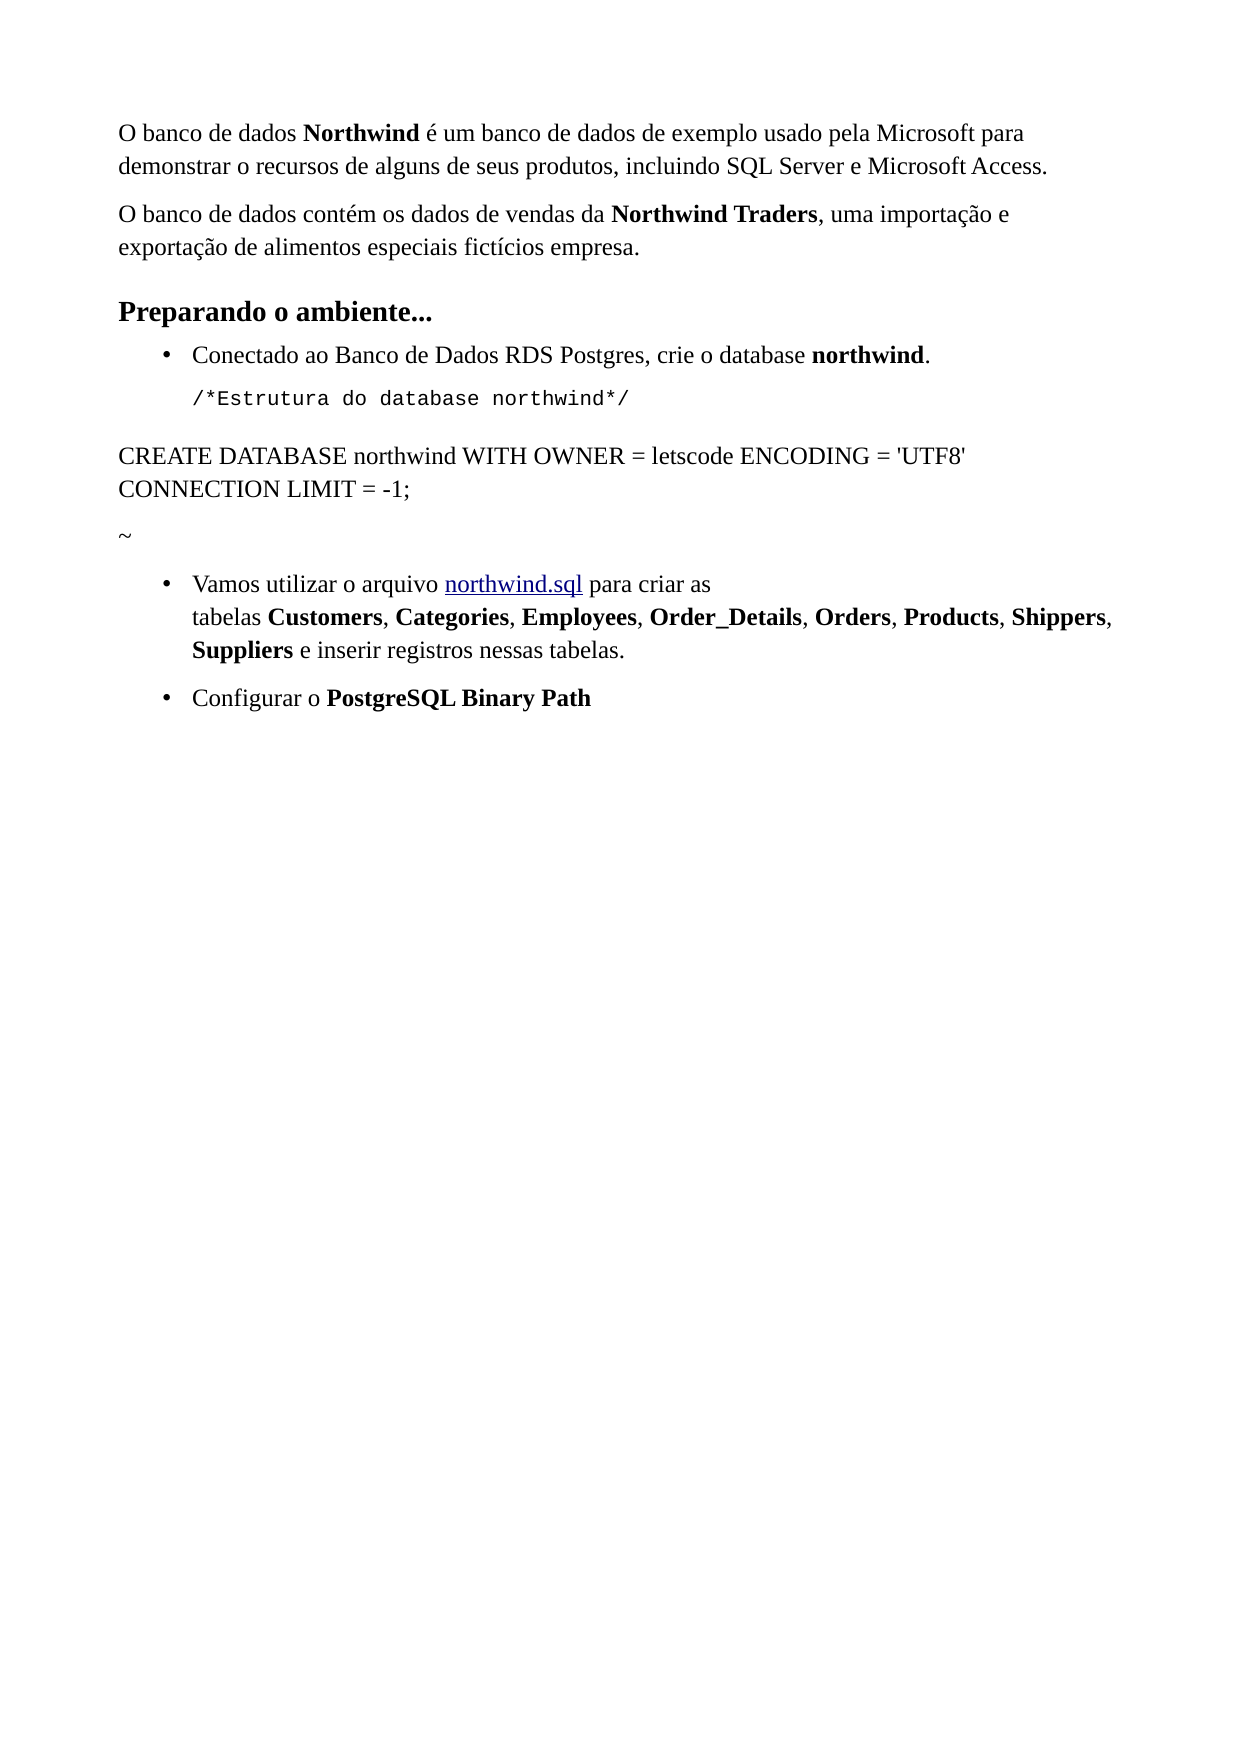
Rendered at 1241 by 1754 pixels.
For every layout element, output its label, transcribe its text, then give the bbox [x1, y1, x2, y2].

text O banco de dados contém os dados de vendas da Northwind Traders, uma importação e exportação de alimentos especiais fictícios empresa. [118, 199, 1122, 261]
text ~ [118, 521, 1122, 550]
list Vamos utilizar o arquivo northwind.sql para criar as tabelas Customers, Categories, Employees, Order_Details, Orders, Products, Shippers, Suppliers e inserir registros nessas tabelas. [162, 569, 1122, 664]
text O banco de dados Northwind é um banco de dados de exemplo usado pela Microsoft para demonstrar o recursos de alguns de seus produtos, incluindo SQL Server e Microsoft Access. [118, 118, 1122, 180]
list Configurar o PostgreSQL Binary Path [162, 683, 1122, 711]
list Conectado ao Banco de Dados RDS Postgres, crie o database northwind. [162, 340, 1122, 369]
list /*Estrutura do database northwind*/ [162, 388, 1122, 411]
text CREATE DATABASE northwind WITH OWNER = letscode ENCODING = 'UTF8' CONNECTION LIMIT = -1; [118, 441, 1122, 502]
subtitle Preparando o ambiente... [118, 294, 1122, 327]
